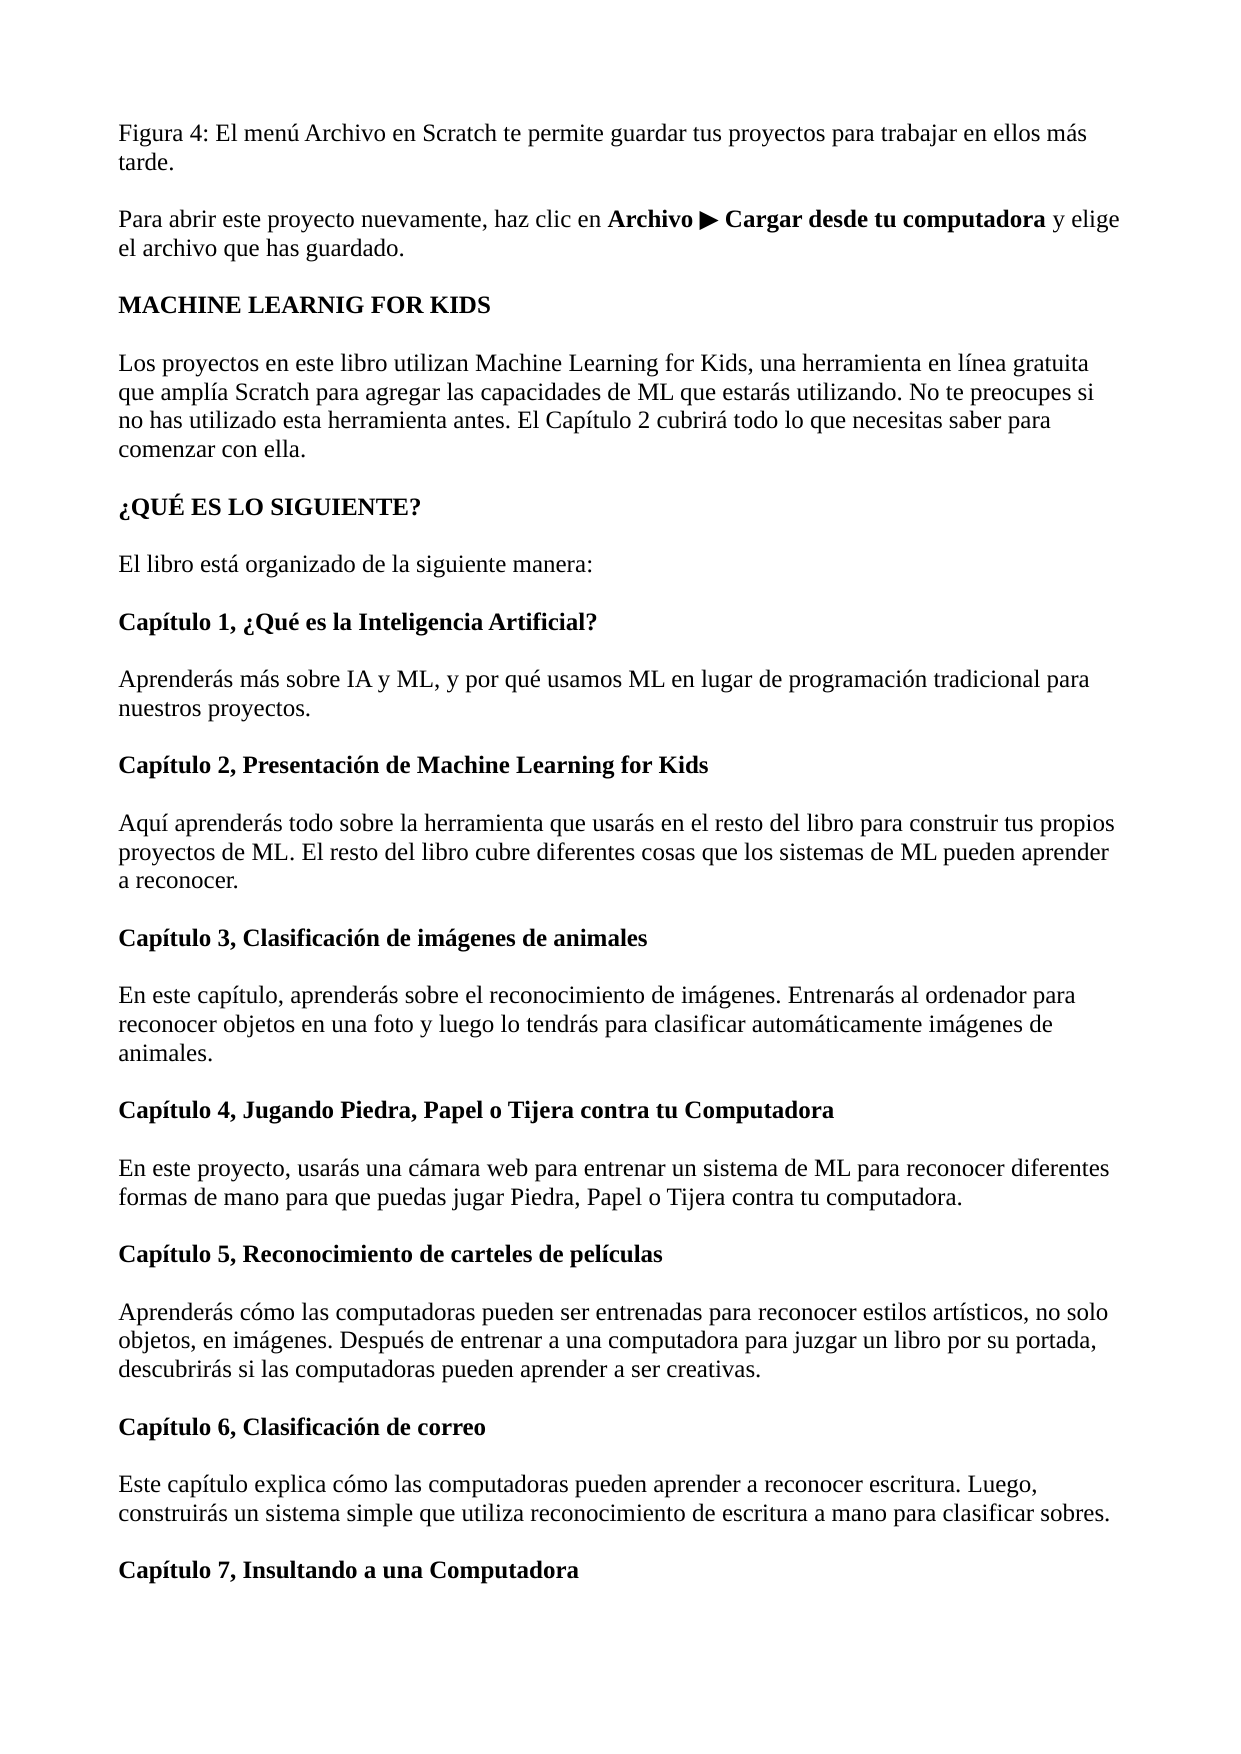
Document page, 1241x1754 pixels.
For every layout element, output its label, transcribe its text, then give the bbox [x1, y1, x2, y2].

text MACHINE LEARNIG FOR KIDS [118, 291, 1122, 319]
text En este proyecto, usarás una cámara web para entrenar un sistema de ML para reconocer diferentes formas de mano para que puedas jugar Piedra, Papel o Tijera contra tu computadora. [118, 1153, 1122, 1211]
text Los proyectos en este libro utilizan Machine Learning for Kids, una herramienta en línea gratuita que amplía Scratch para agregar las capacidades de ML que estarás utilizando. No te preocupes si no has utilizado esta herramienta antes. El Capítulo 2 cubrirá todo lo que necesitas saber para comenzar con ella. [118, 348, 1122, 463]
text Capítulo 1, ¿Qué es la Inteligencia Artificial? [118, 607, 1122, 636]
text Aprenderás más sobre IA y ML, y por qué usamos ML en lugar de programación tradicional para nuestros proyectos. [118, 664, 1122, 722]
text El libro está organizado de la siguiente manera: [118, 549, 1122, 578]
text Aprenderás cómo las computadoras pueden ser entrenadas para reconocer estilos artísticos, no solo objetos, en imágenes. Después de entrenar a una computadora para juzgar un libro por su portada, descubrirás si las computadoras pueden aprender a ser creativas. [118, 1297, 1122, 1383]
text Este capítulo explica cómo las computadoras pueden aprender a reconocer escritura. Luego, construirás un sistema simple que utiliza reconocimiento de escritura a mano para clasificar sobres. [118, 1469, 1122, 1527]
text Capítulo 4, Jugando Piedra, Papel o Tijera contra tu Computadora [118, 1096, 1122, 1124]
text Capítulo 7, Insultando a una Computadora [118, 1556, 1122, 1584]
text Capítulo 3, Clasificación de imágenes de animales [118, 923, 1122, 952]
text Capítulo 5, Reconocimiento de carteles de películas [118, 1239, 1122, 1268]
text Capítulo 6, Clasificación de correo [118, 1412, 1122, 1441]
text ¿QUÉ ES LO SIGUIENTE? [118, 492, 1122, 521]
text Para abrir este proyecto nuevamente, haz clic en Archivo ▶ Cargar desde tu computadora y elige el archivo que has guardado. [118, 204, 1122, 262]
text Aquí aprenderás todo sobre la herramienta que usarás en el resto del libro para construir tus propios proyectos de ML. El resto del libro cubre diferentes cosas que los sistemas de ML pueden aprender a reconocer. [118, 808, 1122, 894]
text Figura 4: El menú Archivo en Scratch te permite guardar tus proyectos para trabajar en ellos más tarde. [118, 118, 1122, 176]
text Capítulo 2, Presentación de Machine Learning for Kids [118, 751, 1122, 779]
text En este capítulo, aprenderás sobre el reconocimiento de imágenes. Entrenarás al ordenador para reconocer objetos en una foto y luego lo tendrás para clasificar automáticamente imágenes de animales. [118, 981, 1122, 1067]
